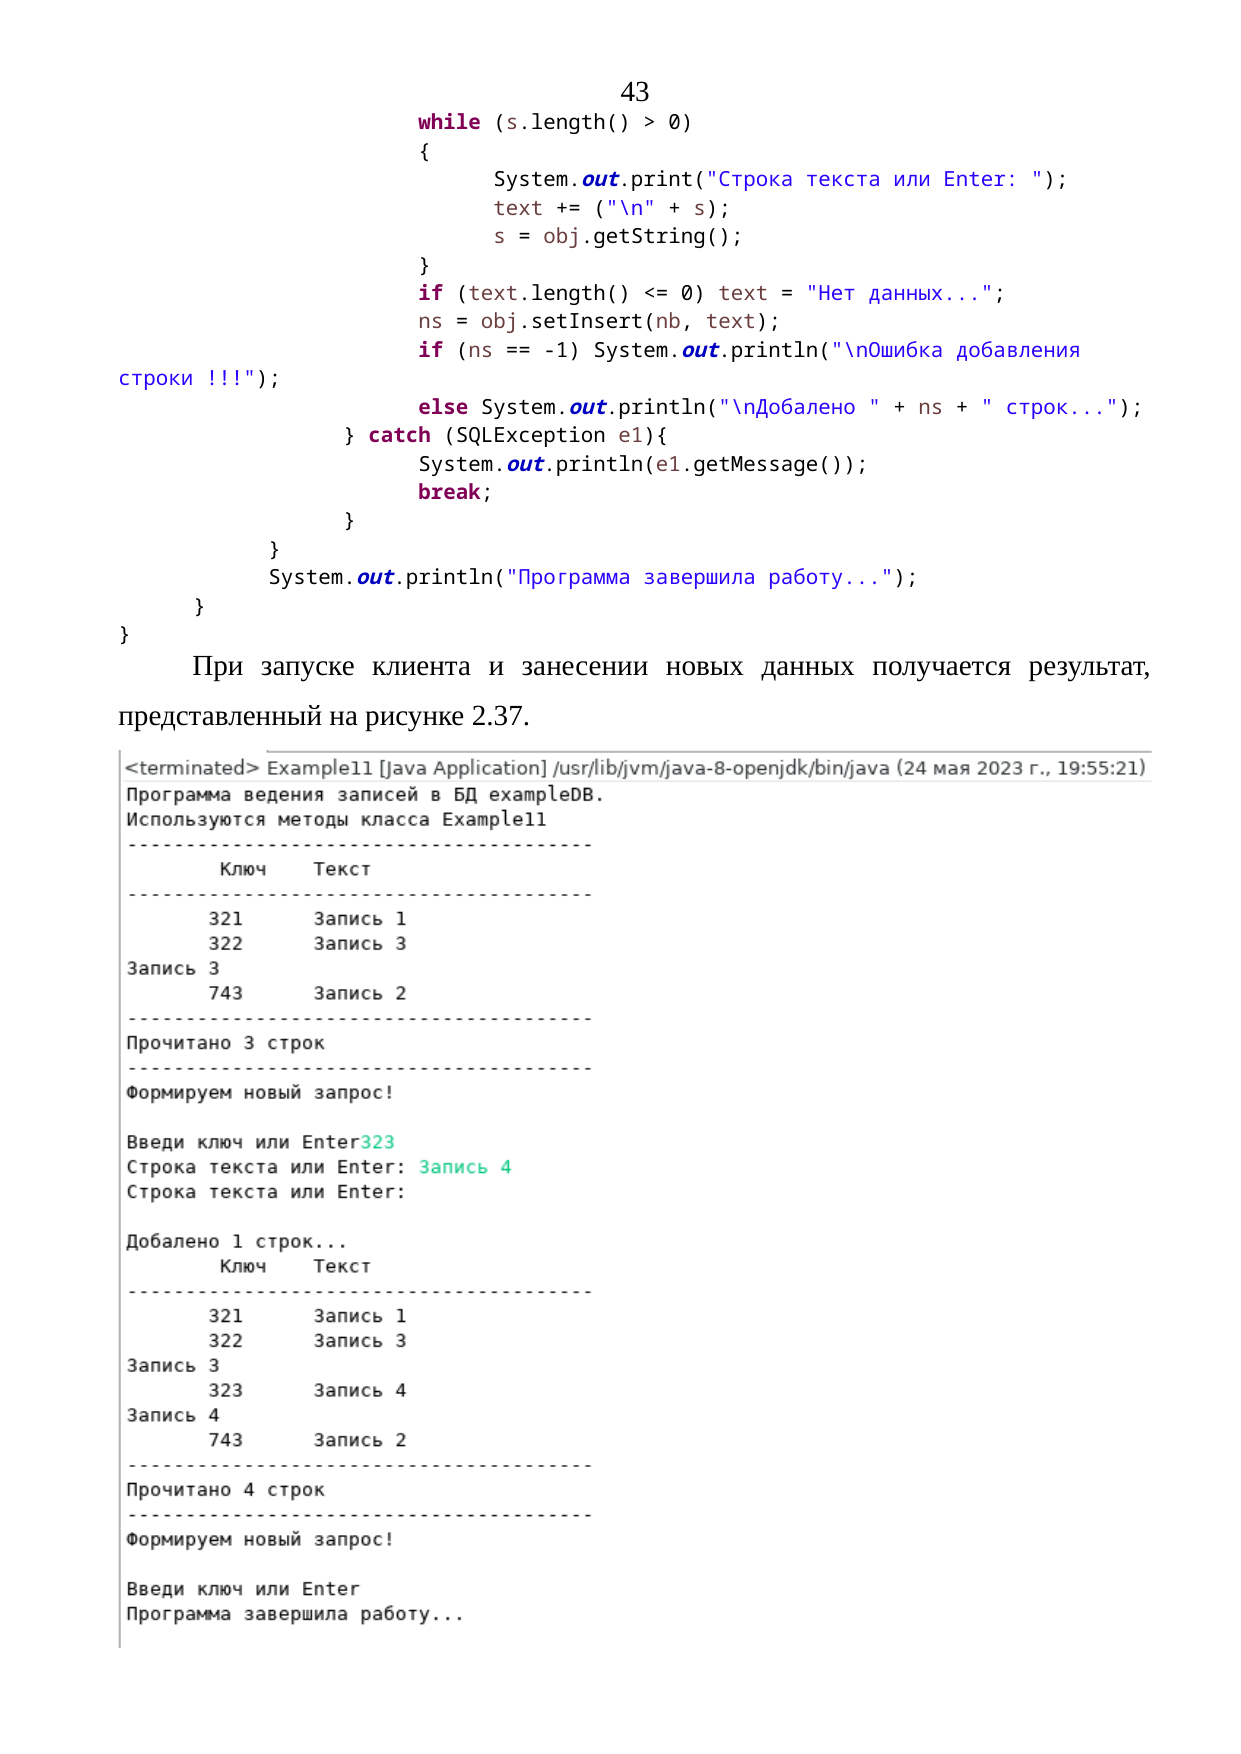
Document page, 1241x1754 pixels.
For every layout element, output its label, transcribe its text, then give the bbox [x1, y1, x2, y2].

text System.out.print("Строка текста или Enter: "); [118, 164, 1152, 193]
text if (text.length() <= 0) text = "Нет данных..."; [118, 278, 1152, 307]
text } [118, 591, 1152, 619]
text while (s.length() > 0) [118, 107, 1152, 136]
text if (ns == -1) System.out.println("\nОшибка добавления строки !!!"); [118, 335, 1152, 392]
text ns = obj.setInsert(nb, text); [118, 307, 1152, 335]
text text += ("\n" + s); [118, 193, 1152, 221]
text else System.out.println("\nДобалено " + ns + " строк..."); [118, 392, 1152, 420]
text При запуске клиента и занесении новых данных получается результат, представленный на рисунке 2.37. [118, 648, 1152, 732]
text System.out.println("Программа завершила работу..."); [118, 562, 1152, 591]
text } [118, 250, 1152, 278]
text } catch (SQLException e1){ [118, 420, 1152, 449]
text } [118, 534, 1152, 562]
text break; [118, 477, 1152, 506]
text } [118, 506, 1152, 534]
text s = obj.getString(); [118, 221, 1152, 250]
text { [118, 136, 1152, 164]
text } [118, 619, 1152, 648]
text System.out.println(e1.getMessage()); [118, 449, 1152, 477]
